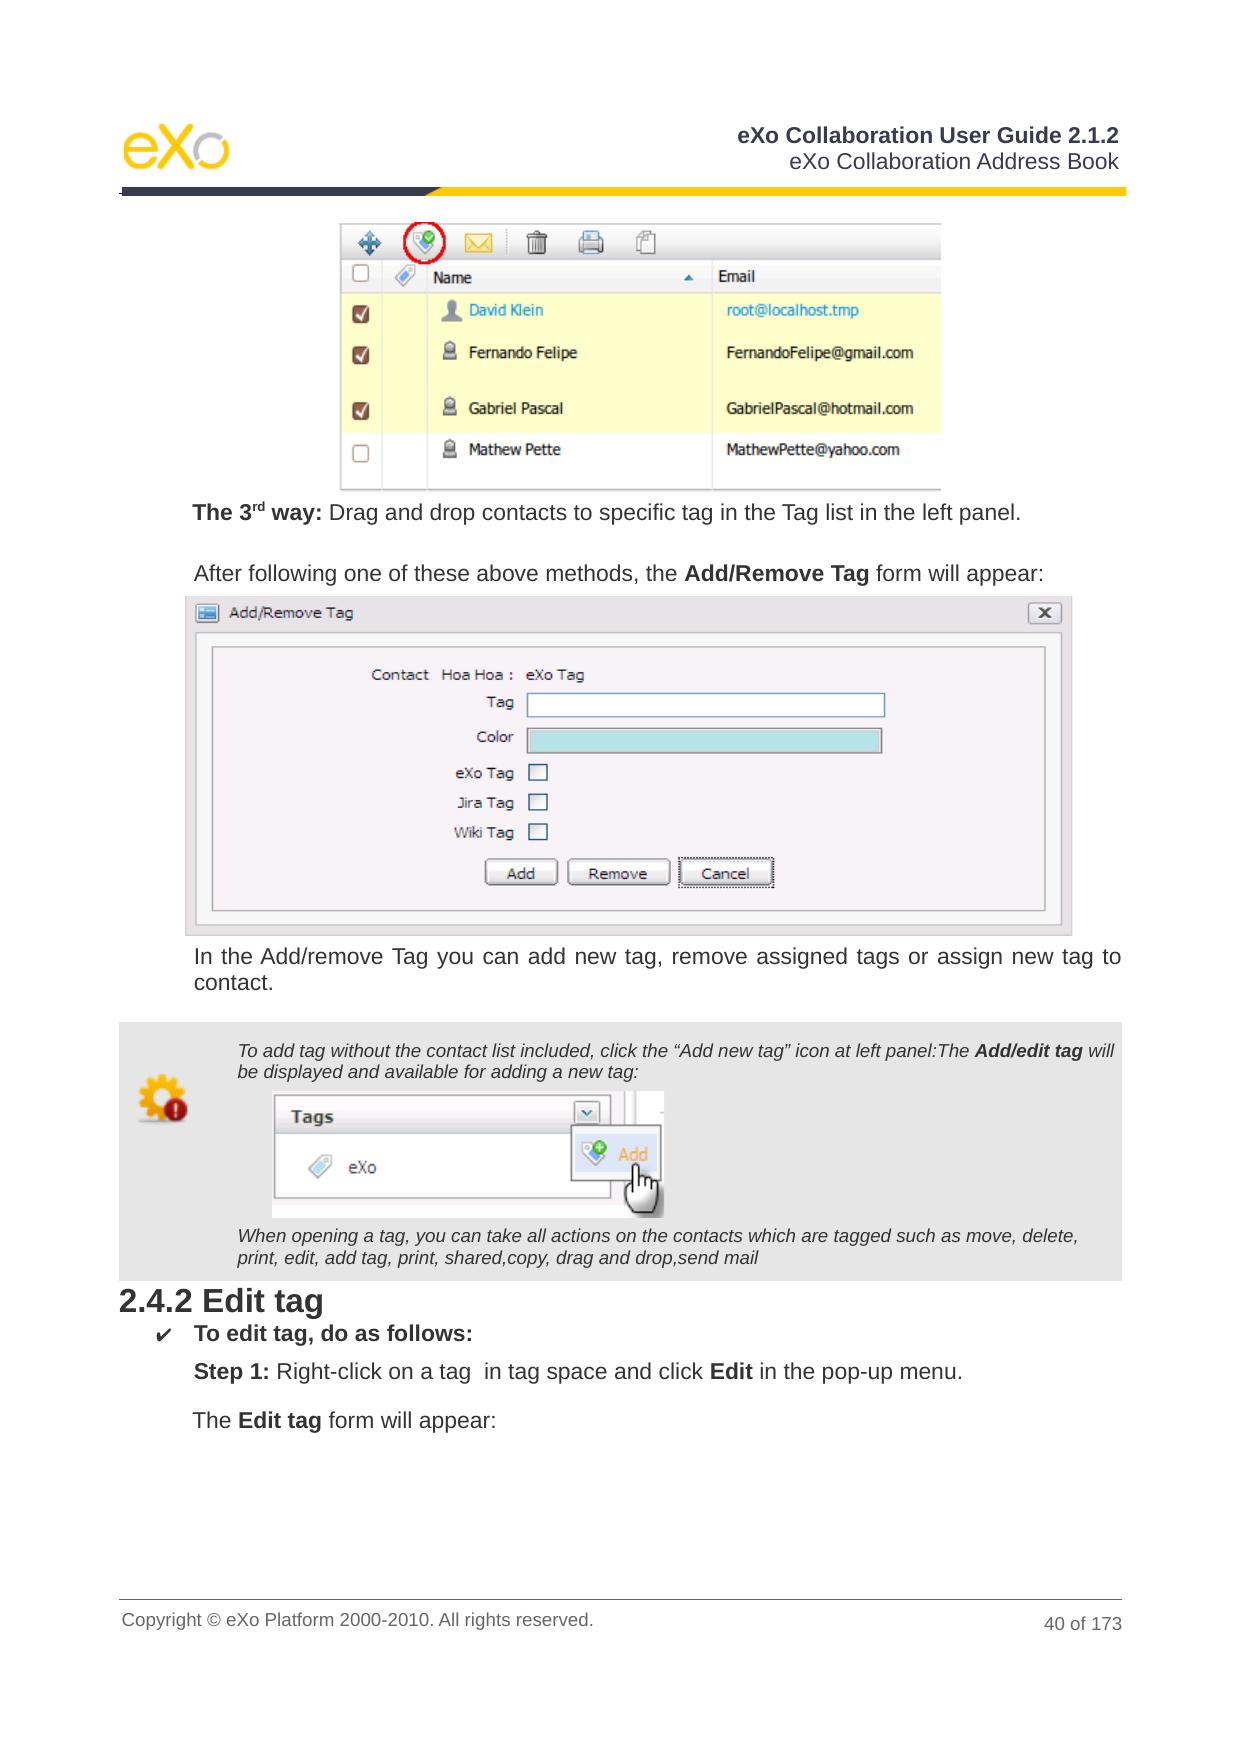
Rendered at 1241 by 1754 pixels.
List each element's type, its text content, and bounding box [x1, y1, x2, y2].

list Step 1: Right-click on a tag in tag space and click Edit in the pop-up menu. [156, 1358, 1122, 1384]
list After following one of these above methods, the Add/Remove Tag form will appear: [156, 559, 1122, 586]
list To edit tag, do as follows: [156, 1320, 1122, 1346]
subtitle Edit tag [118, 1281, 1122, 1320]
picture [137, 1074, 188, 1125]
picture [123, 123, 230, 170]
table_header [119, 1022, 231, 1281]
picture [185, 596, 1073, 936]
picture [339, 222, 942, 492]
table_header To add tag without the contact list included, click the “Add new tag” icon at left panel:The Add/edit tag will be displayed and available for adding a new tag: When opening a tag, you can take all actions on the contacts which are tagged such as move, delete, print, edit, add tag, print, shared,copy, drag and drop,send mail [231, 1022, 1122, 1281]
picture [121, 187, 1127, 196]
picture [272, 1091, 665, 1218]
list The 3rd way: Drag and drop contacts to specific tag in the Tag list in the left panel. [154, 223, 1122, 526]
text The Edit tag form will appear: [118, 1407, 1122, 1433]
list In the Add/remove Tag you can add new tag, remove assigned tags or assign new tag to contact. [156, 586, 1122, 995]
